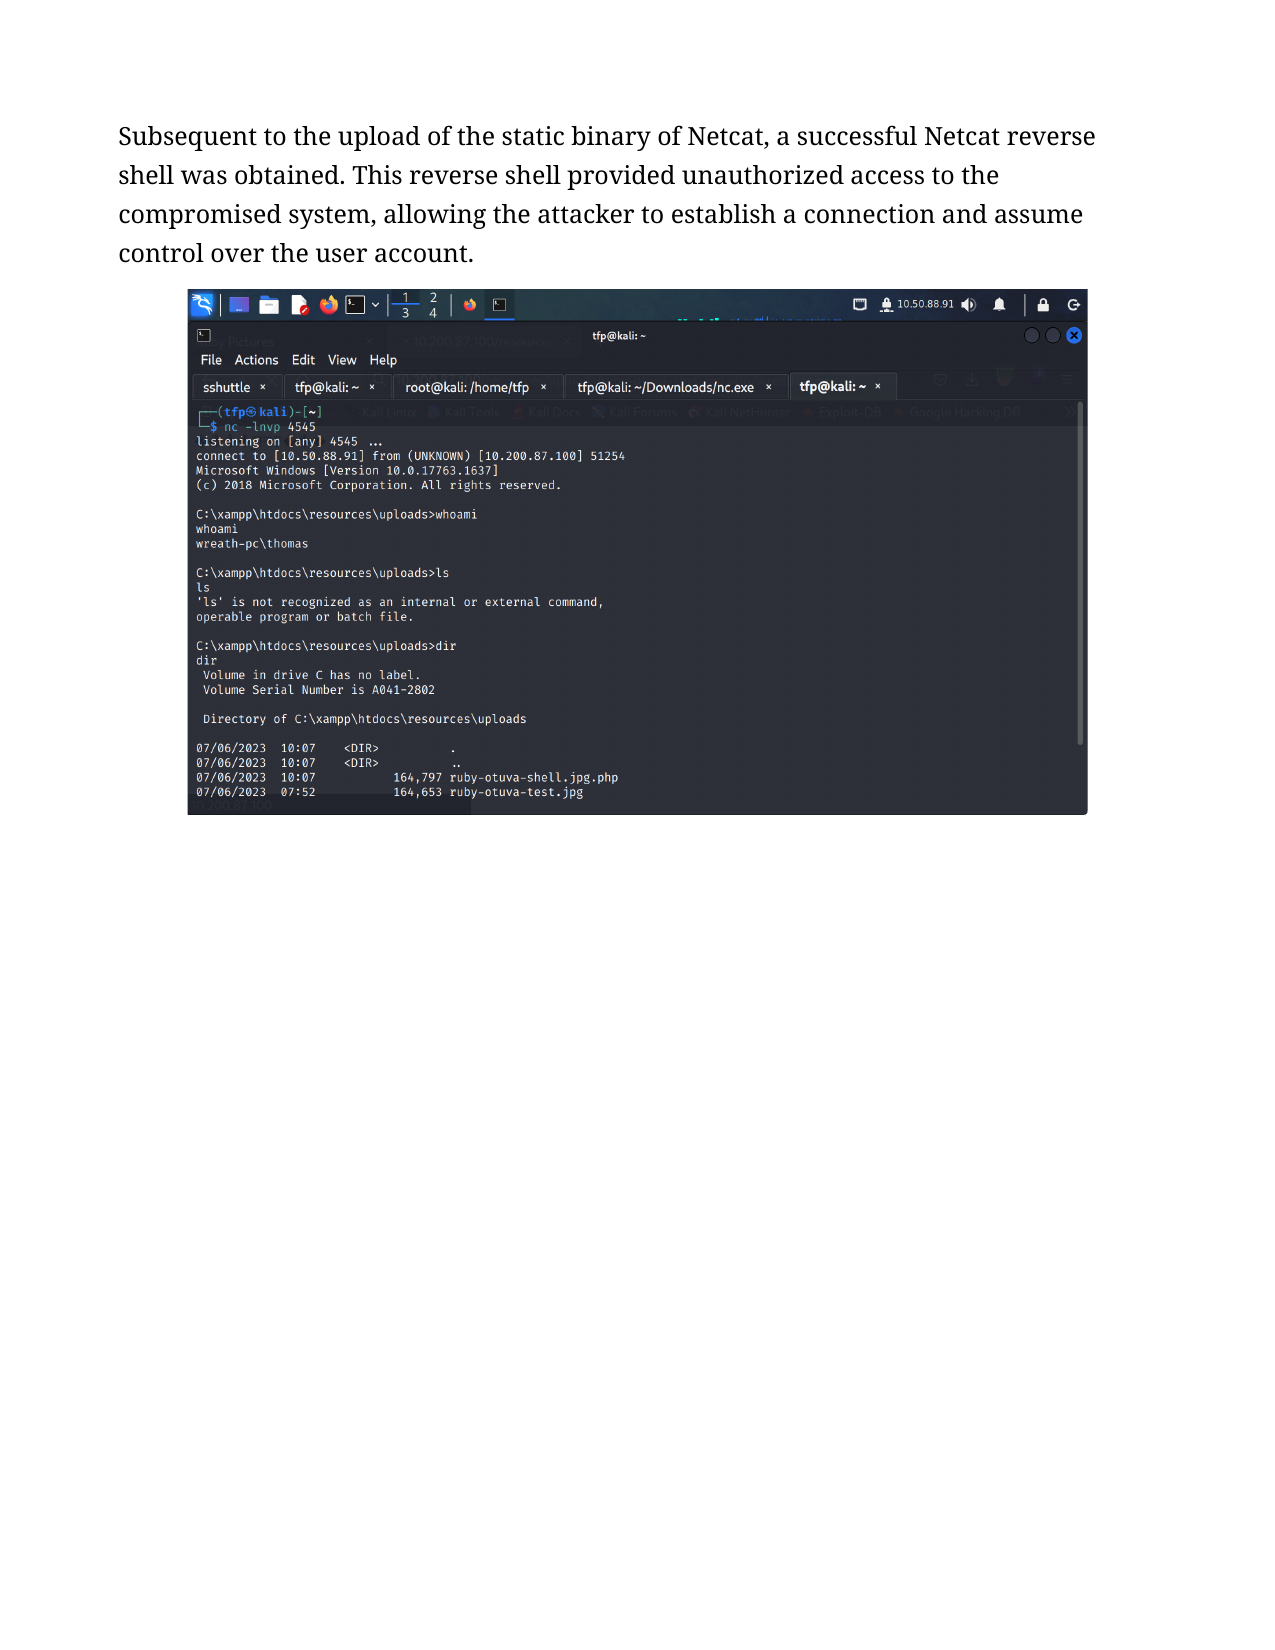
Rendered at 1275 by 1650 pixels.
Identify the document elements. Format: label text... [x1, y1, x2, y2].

picture [187, 289, 1088, 815]
text Subsequent to the upload of the static binary of Netcat, a successful Netcat reverse shell was obtained. This reverse shell provided unauthorized access to the compromised system, allowing the attacker to establish a connection and assume control over the user account. [118, 118, 1157, 270]
